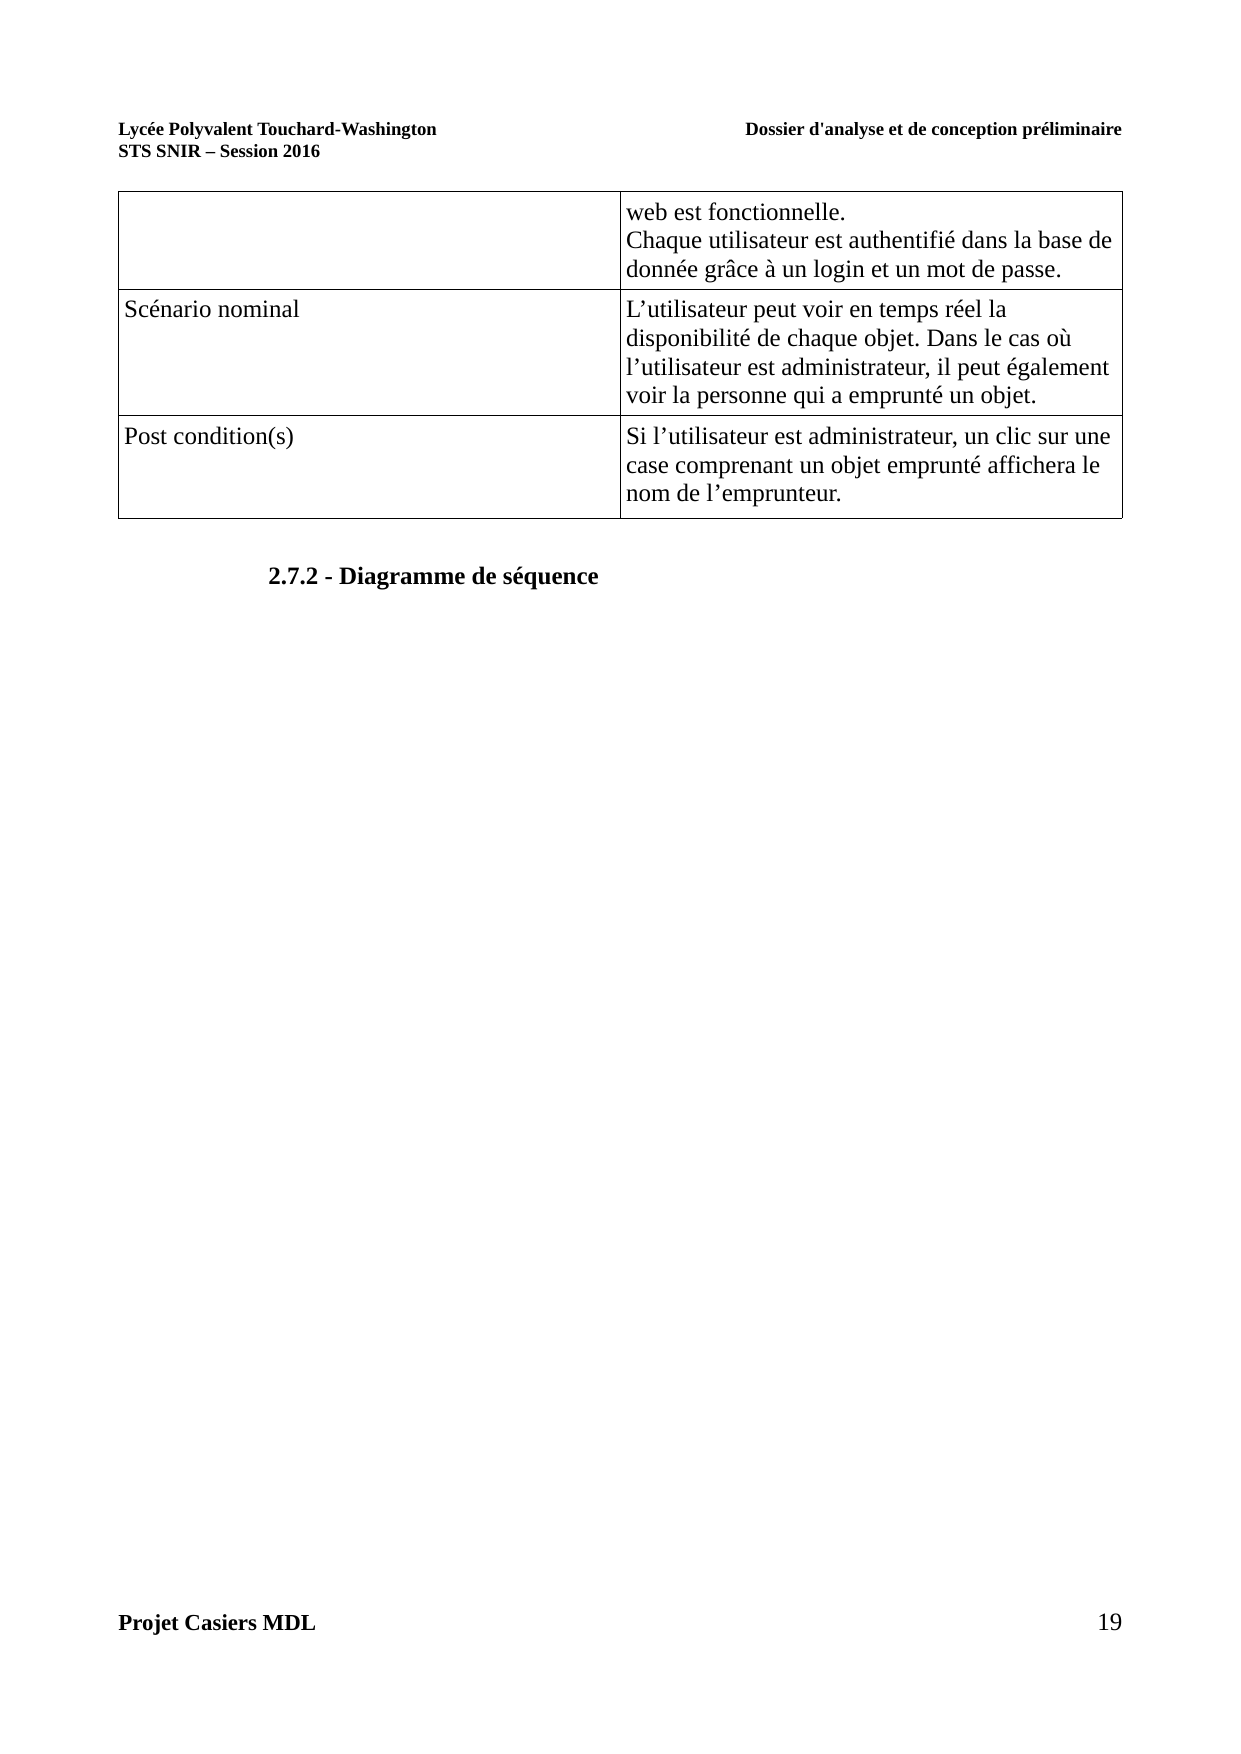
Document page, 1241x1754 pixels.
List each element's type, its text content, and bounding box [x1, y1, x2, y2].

table_cell web est fonctionnelle. Chaque utilisateur est authentifié dans la base de donnée grâce à un login et un mot de passe. [621, 192, 1122, 288]
table_cell Si l’utilisateur est administrateur, un clic sur une case comprenant un objet emprunté affichera le nom de l’emprunteur. [621, 416, 1122, 518]
table_cell L’utilisateur peut voir en temps réel la disponibilité de chaque objet. Dans le cas où l’utilisateur est administrateur, il peut également voir la personne qui a emprunté un objet. [621, 290, 1122, 415]
table_cell Scénario nominal [119, 290, 620, 415]
table_cell [119, 192, 620, 288]
subtitle 2.7.2 - Diagramme de séquence [118, 561, 1122, 590]
table_cell Post condition(s) [119, 416, 620, 518]
